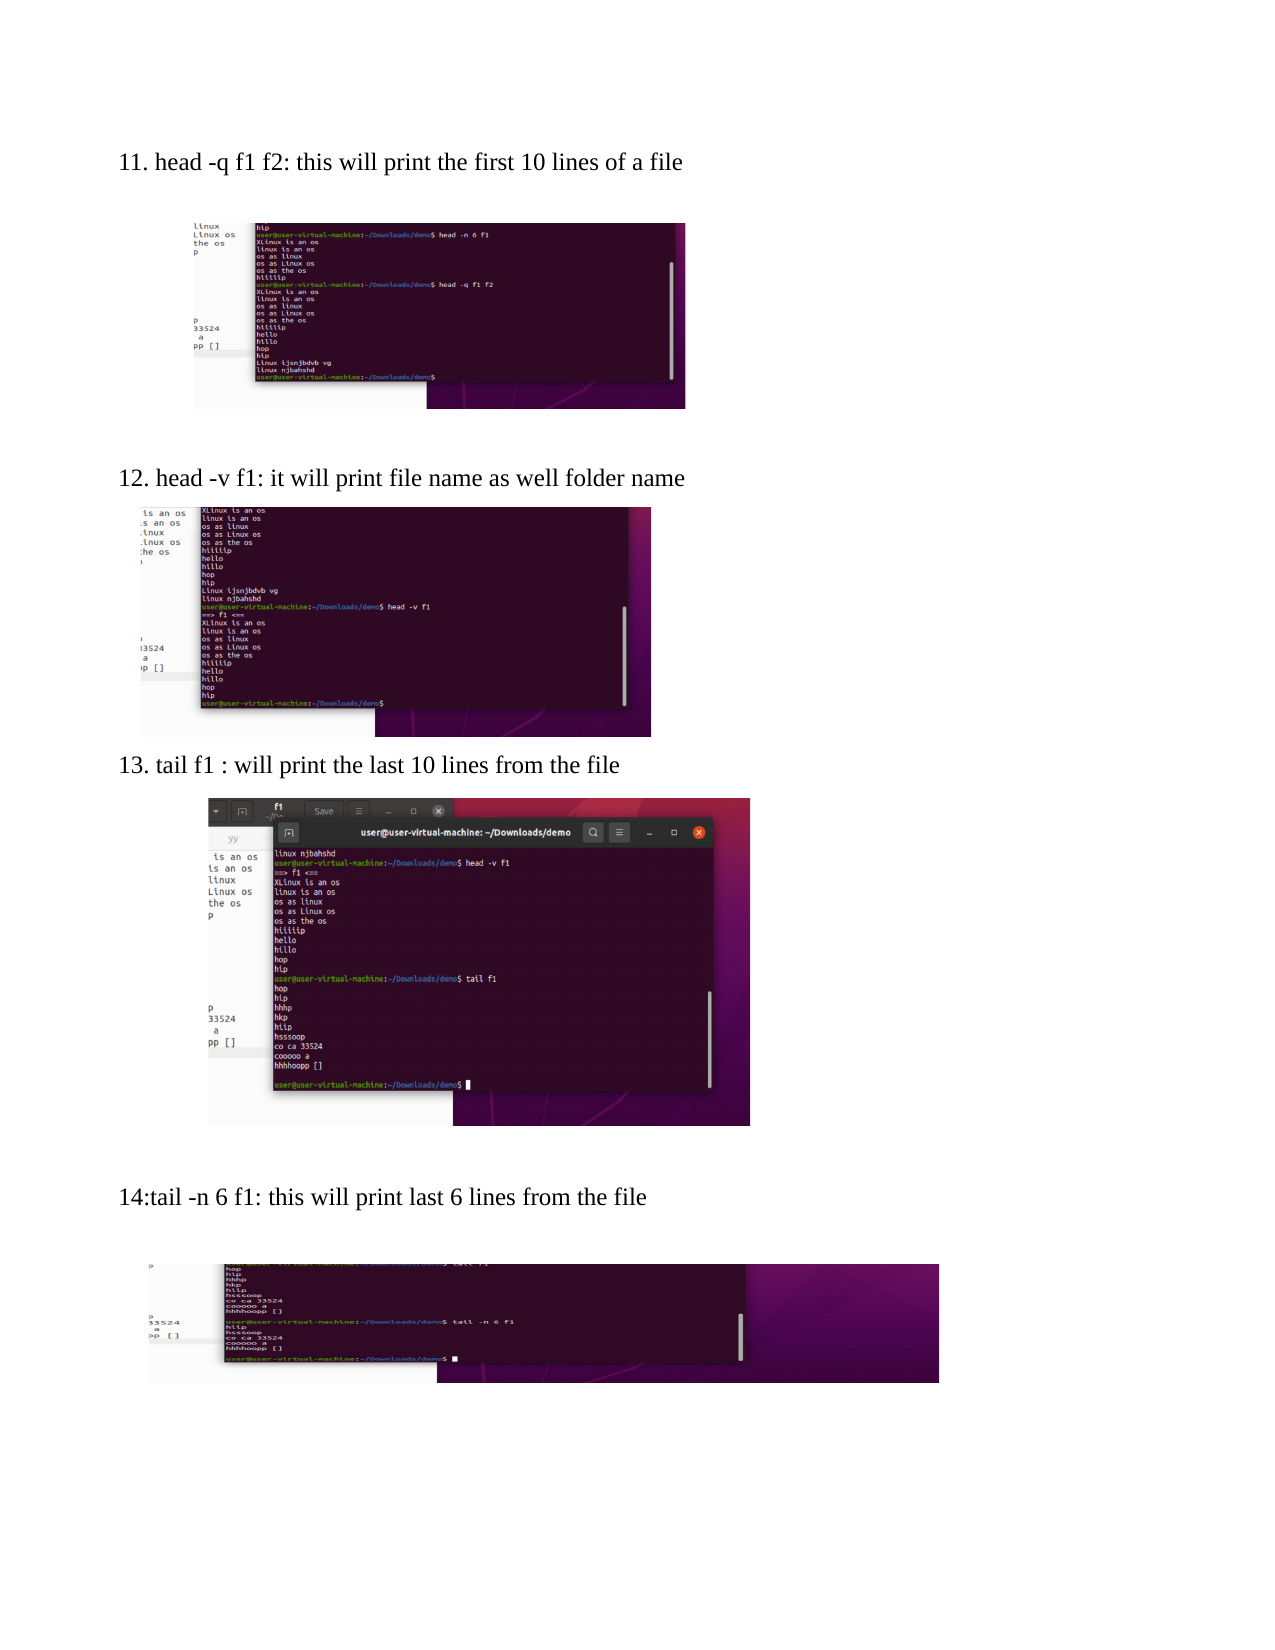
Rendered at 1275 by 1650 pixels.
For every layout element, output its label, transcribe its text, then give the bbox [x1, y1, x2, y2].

text 14:tail -n 6 f1: this will print last 6 lines from the file [118, 1182, 1157, 1211]
picture [208, 798, 750, 1126]
text 13. tail f1 : will print the last 10 lines from the file [118, 751, 1157, 779]
picture [193, 223, 686, 409]
picture [140, 507, 652, 737]
picture [148, 1264, 940, 1383]
text 12. head -v f1: it will print file name as well folder name [118, 463, 1157, 492]
text 11. head -q f1 f2: this will print the first 10 lines of a file [118, 147, 1157, 176]
